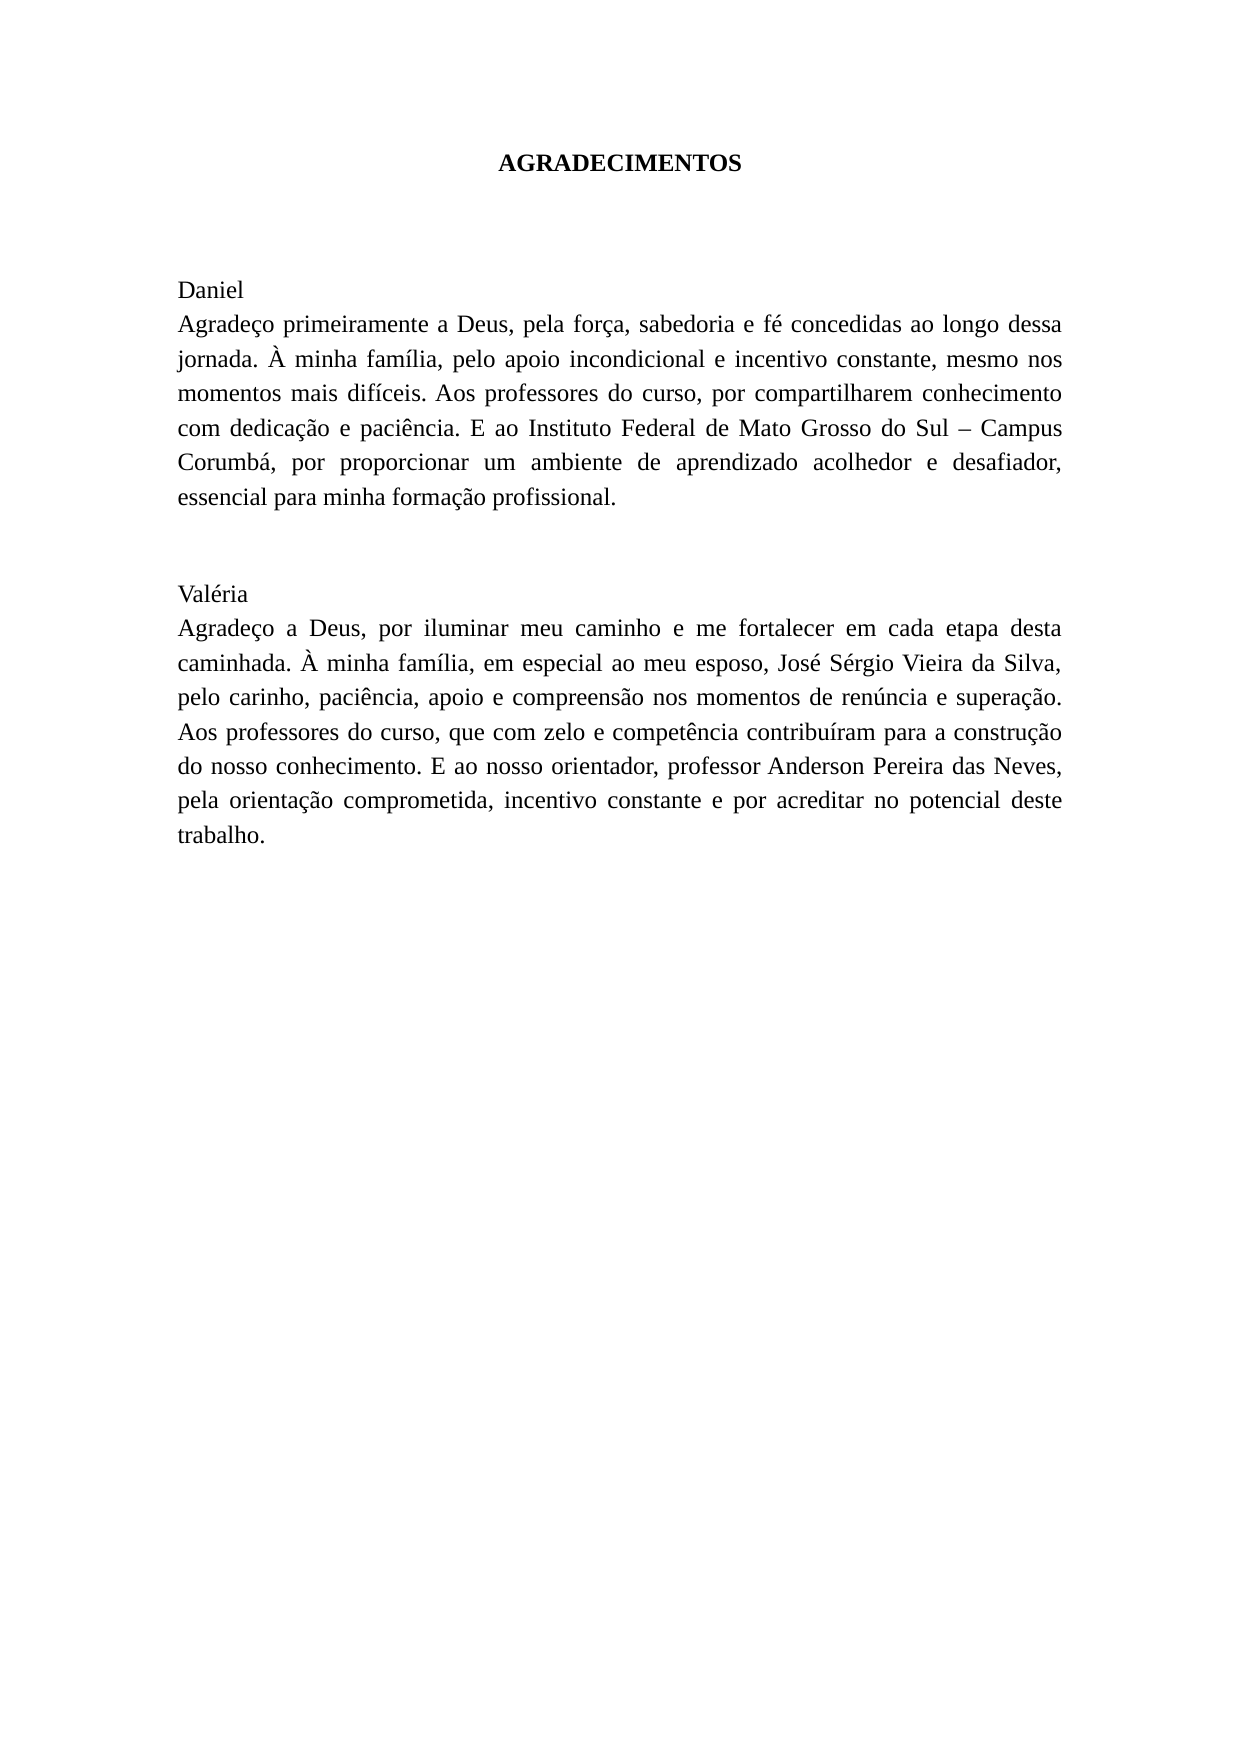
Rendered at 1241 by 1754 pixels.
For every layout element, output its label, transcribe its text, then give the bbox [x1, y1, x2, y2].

text Valéria Agradeço a Deus, por iluminar meu caminho e me fortalecer em cada etapa desta caminhada. À minha família, em especial ao meu esposo, José Sérgio Vieira da Silva, pelo carinho, paciência, apoio e compreensão nos momentos de renúncia e superação. Aos professores do curso, que com zelo e competência contribuíram para a construção do nosso conhecimento. E ao nosso orientador, professor Anderson Pereira das Neves, pela orientação comprometida, incentivo constante e por acreditar no potencial deste trabalho. [177, 579, 1063, 849]
text AGRADECIMENTOS [177, 148, 1063, 176]
text Daniel Agradeço primeiramente a Deus, pela força, sabedoria e fé concedidas ao longo dessa jornada. À minha família, pelo apoio incondicional e incentivo constante, mesmo nos momentos mais difíceis. Aos professores do curso, por compartilharem conhecimento com dedicação e paciência. E ao Instituto Federal de Mato Grosso do Sul – Campus Corumbá, por proporcionar um ambiente de aprendizado acolhedor e desafiador, essencial para minha formação profissional. [177, 275, 1063, 510]
